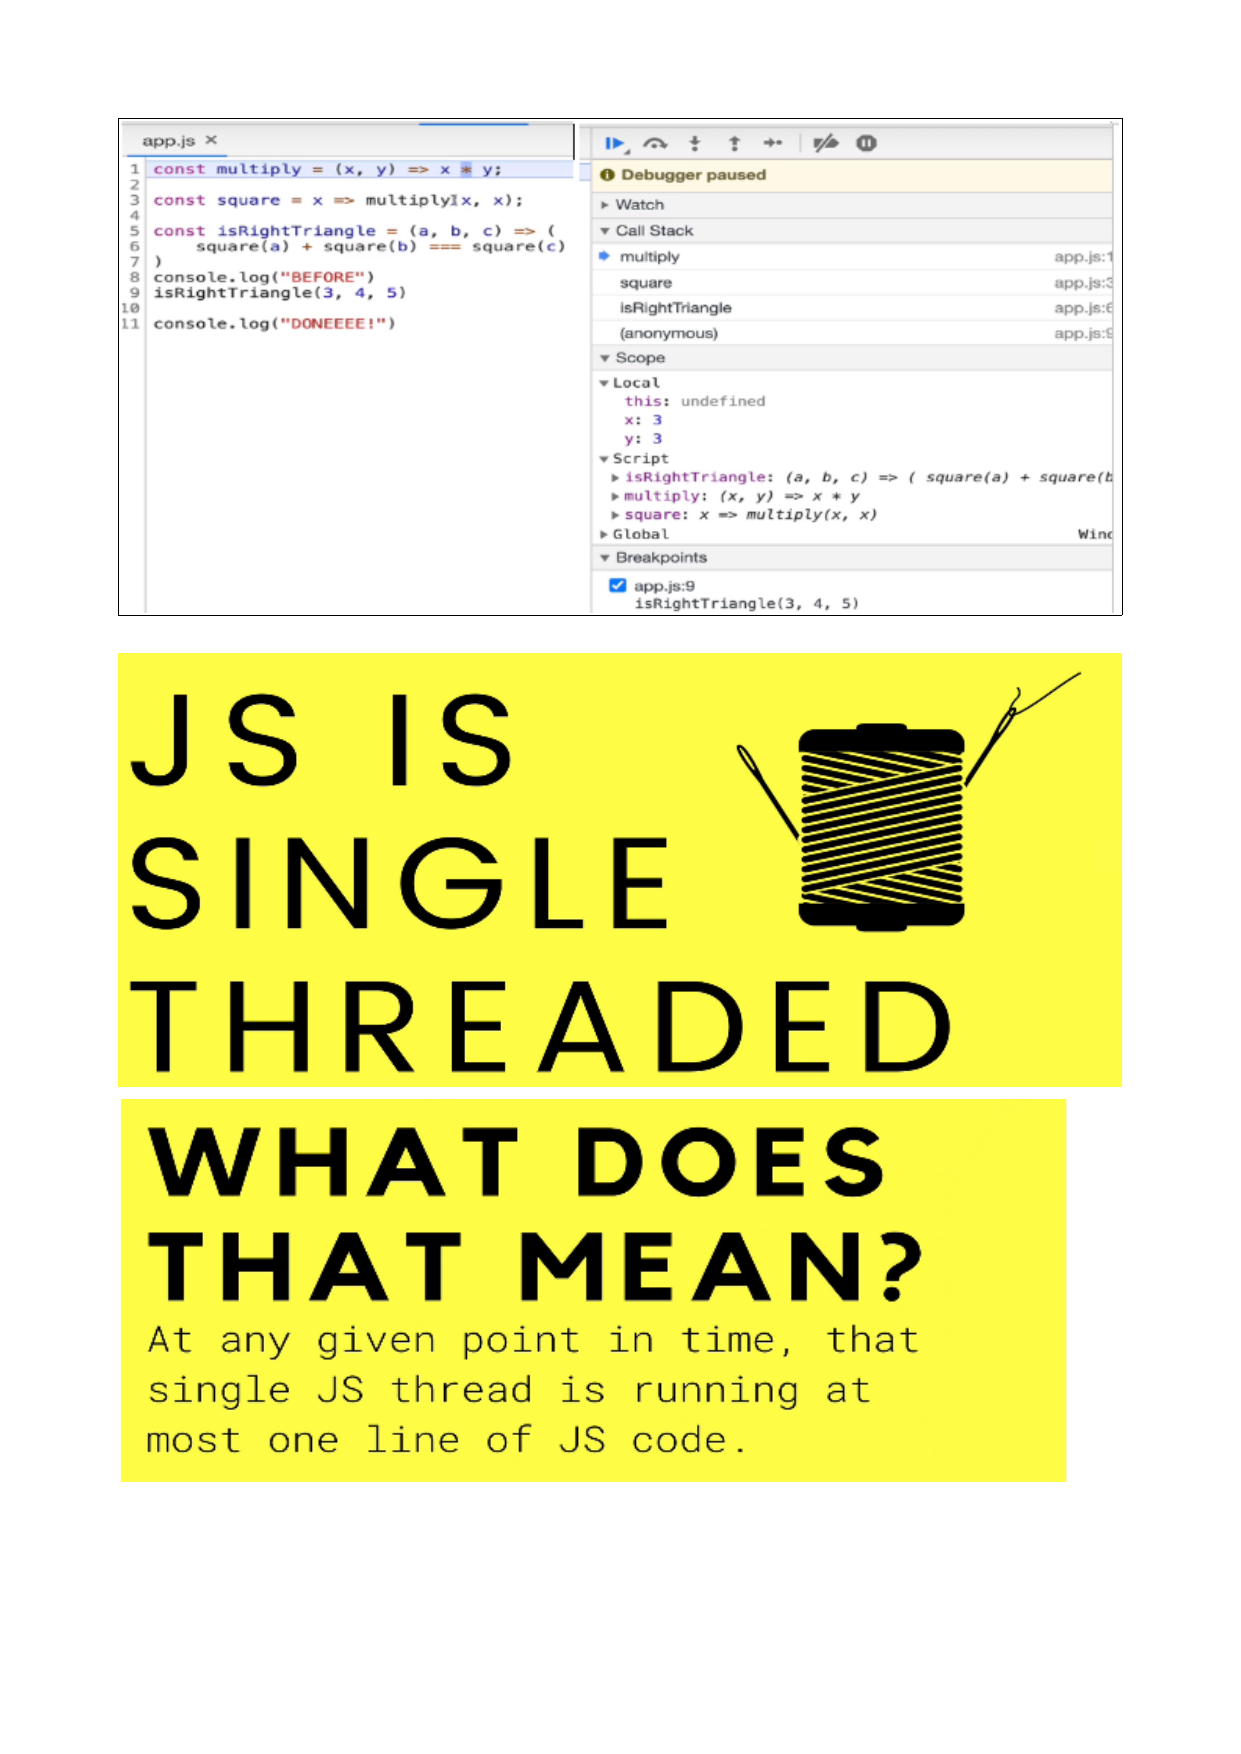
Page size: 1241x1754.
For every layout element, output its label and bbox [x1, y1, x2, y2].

picture [121, 121, 1119, 613]
picture [120, 1099, 1067, 1482]
picture [118, 653, 1123, 1087]
